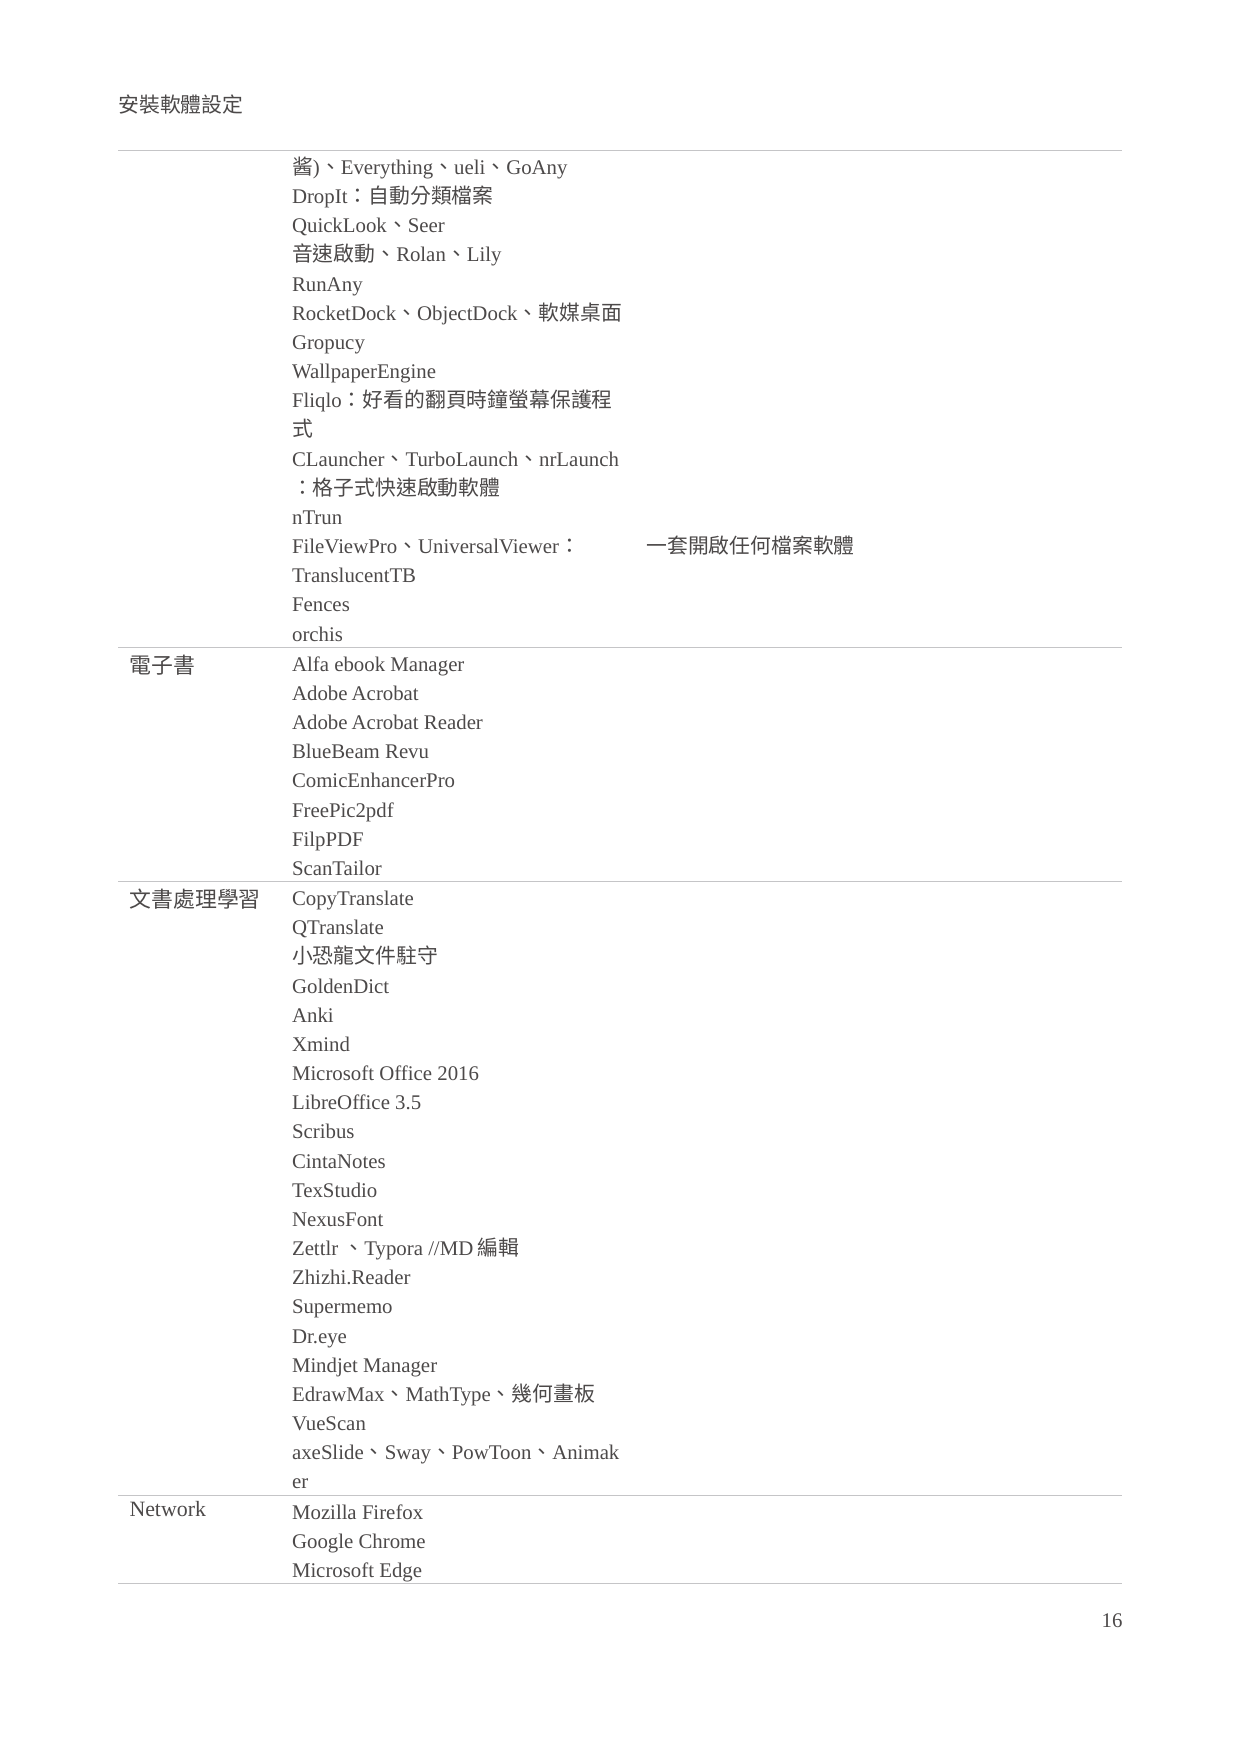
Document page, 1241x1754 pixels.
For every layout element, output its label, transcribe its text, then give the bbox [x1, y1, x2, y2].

table_cell [635, 1496, 1122, 1583]
table_cell 文書處理學習 [118, 882, 281, 1495]
table_cell CopyTranslate QTranslate 小恐龍文件駐守 GoldenDict Anki Xmind Microsoft Office 2016 LibreOffice 3.5 Scribus CintaNotes TexStudio NexusFont Zettlr 、Typora //MD編輯 Zhizhi.Reader Supermemo Dr.eye Mindjet Manager EdrawMax、MathType、幾何畫板 VueScan axeSlide、Sway、PowToon、Animaker [281, 882, 635, 1495]
table_cell [635, 648, 1122, 881]
table_cell Mozilla Firefox Google Chrome Microsoft Edge [281, 1496, 635, 1583]
table_cell 酱)、Everything、ueli、GoAny DropIt：自動分類檔案 QuickLook、Seer 音速啟動、Rolan、Lily RunAny RocketDock、ObjectDock、軟媒桌面 Gropucy WallpaperEngine Fliqlo：好看的翻頁時鐘螢幕保護程式 CLauncher、TurboLaunch、nrLaunch：格子式快速啟動軟體 nTrun FileViewPro、UniversalViewer： TranslucentTB Fences orchis [281, 151, 635, 647]
table_cell 一套開啟任何檔案軟體 [635, 151, 1122, 647]
table_cell 電子書 [118, 648, 281, 881]
table_cell [635, 882, 1122, 1495]
table_cell [118, 151, 281, 647]
table_cell Alfa ebook Manager Adobe Acrobat Adobe Acrobat Reader BlueBeam Revu ComicEnhancerPro FreePic2pdf FilpPDF ScanTailor [281, 648, 635, 881]
table_cell Network [118, 1496, 281, 1583]
